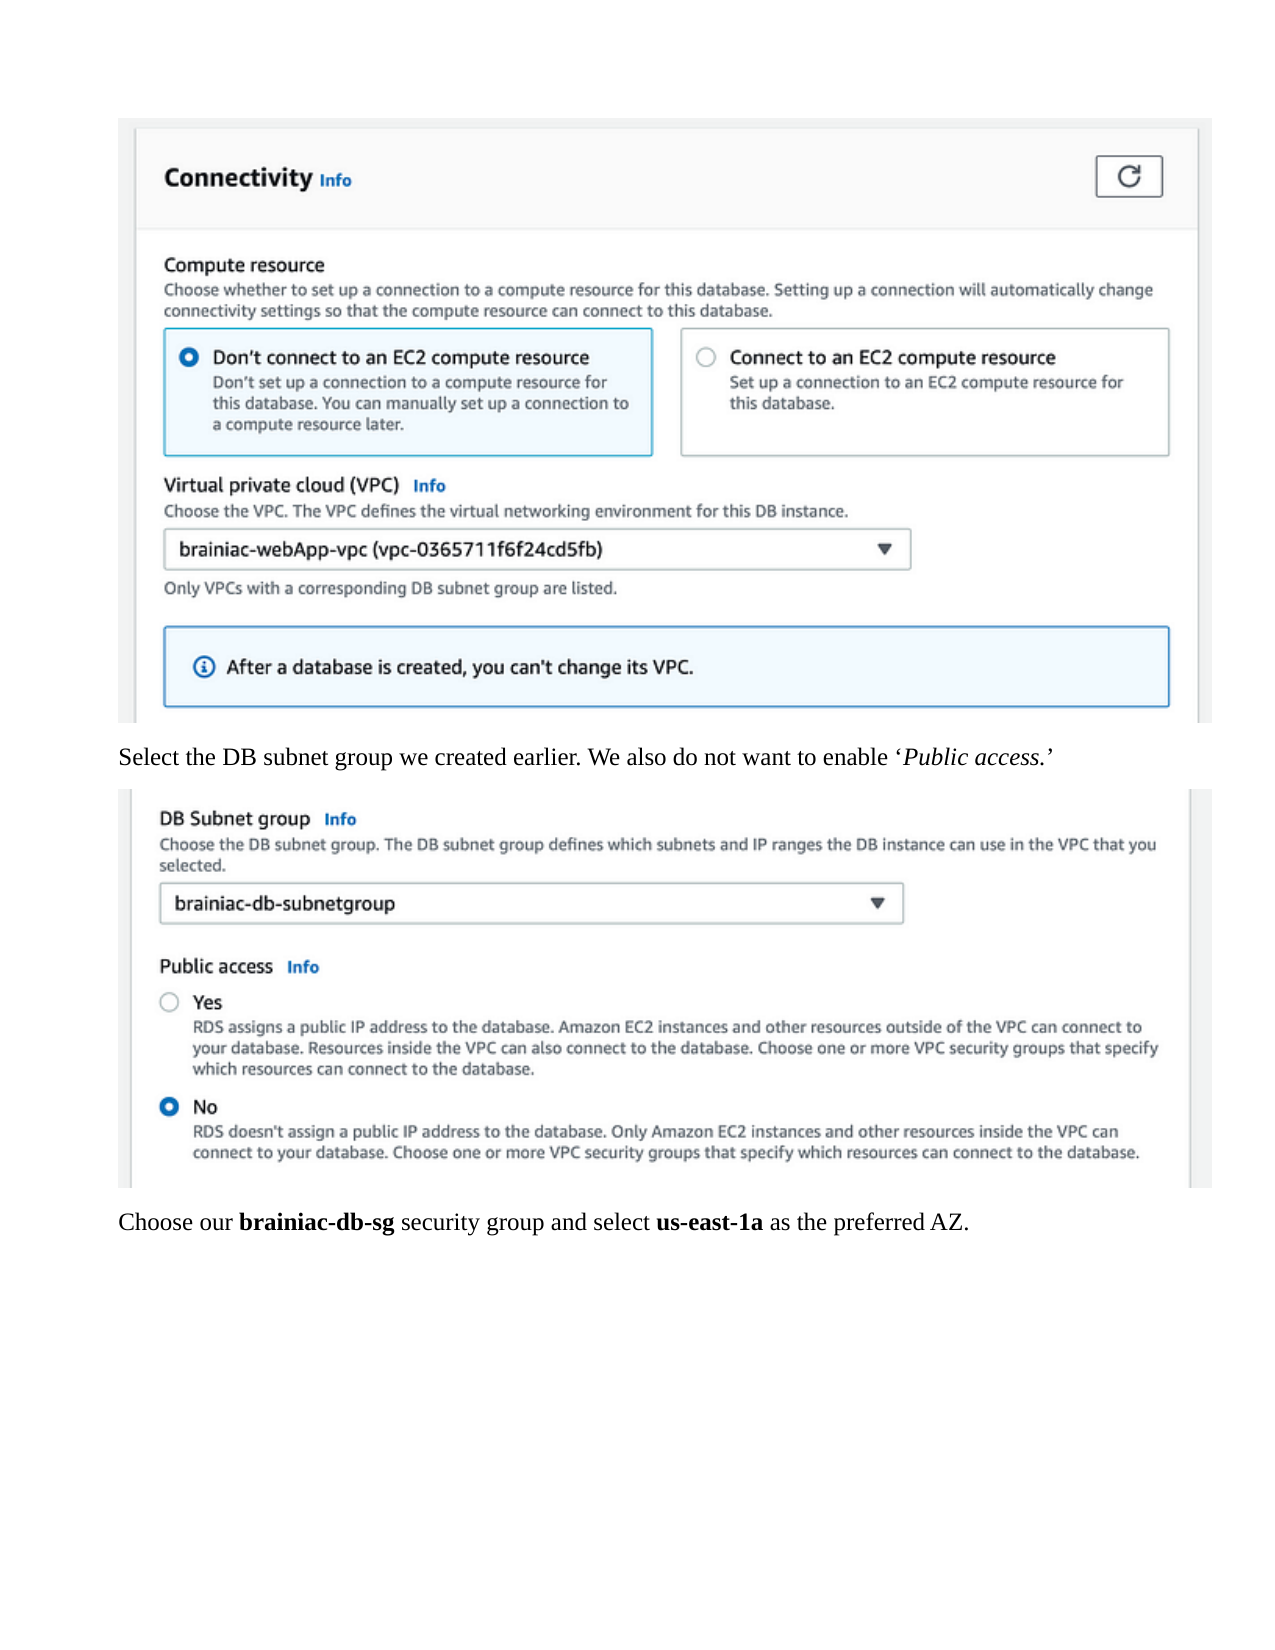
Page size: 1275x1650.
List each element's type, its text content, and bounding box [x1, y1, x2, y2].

picture [118, 118, 1212, 723]
text Select the DB subnet group we created earlier. We also do not want to enable ‘Public access.’ [118, 742, 1157, 770]
text Choose our brainiac-db-sg security group and select us-east-1a as the preferred AZ. [118, 1207, 1157, 1235]
picture [118, 789, 1212, 1188]
